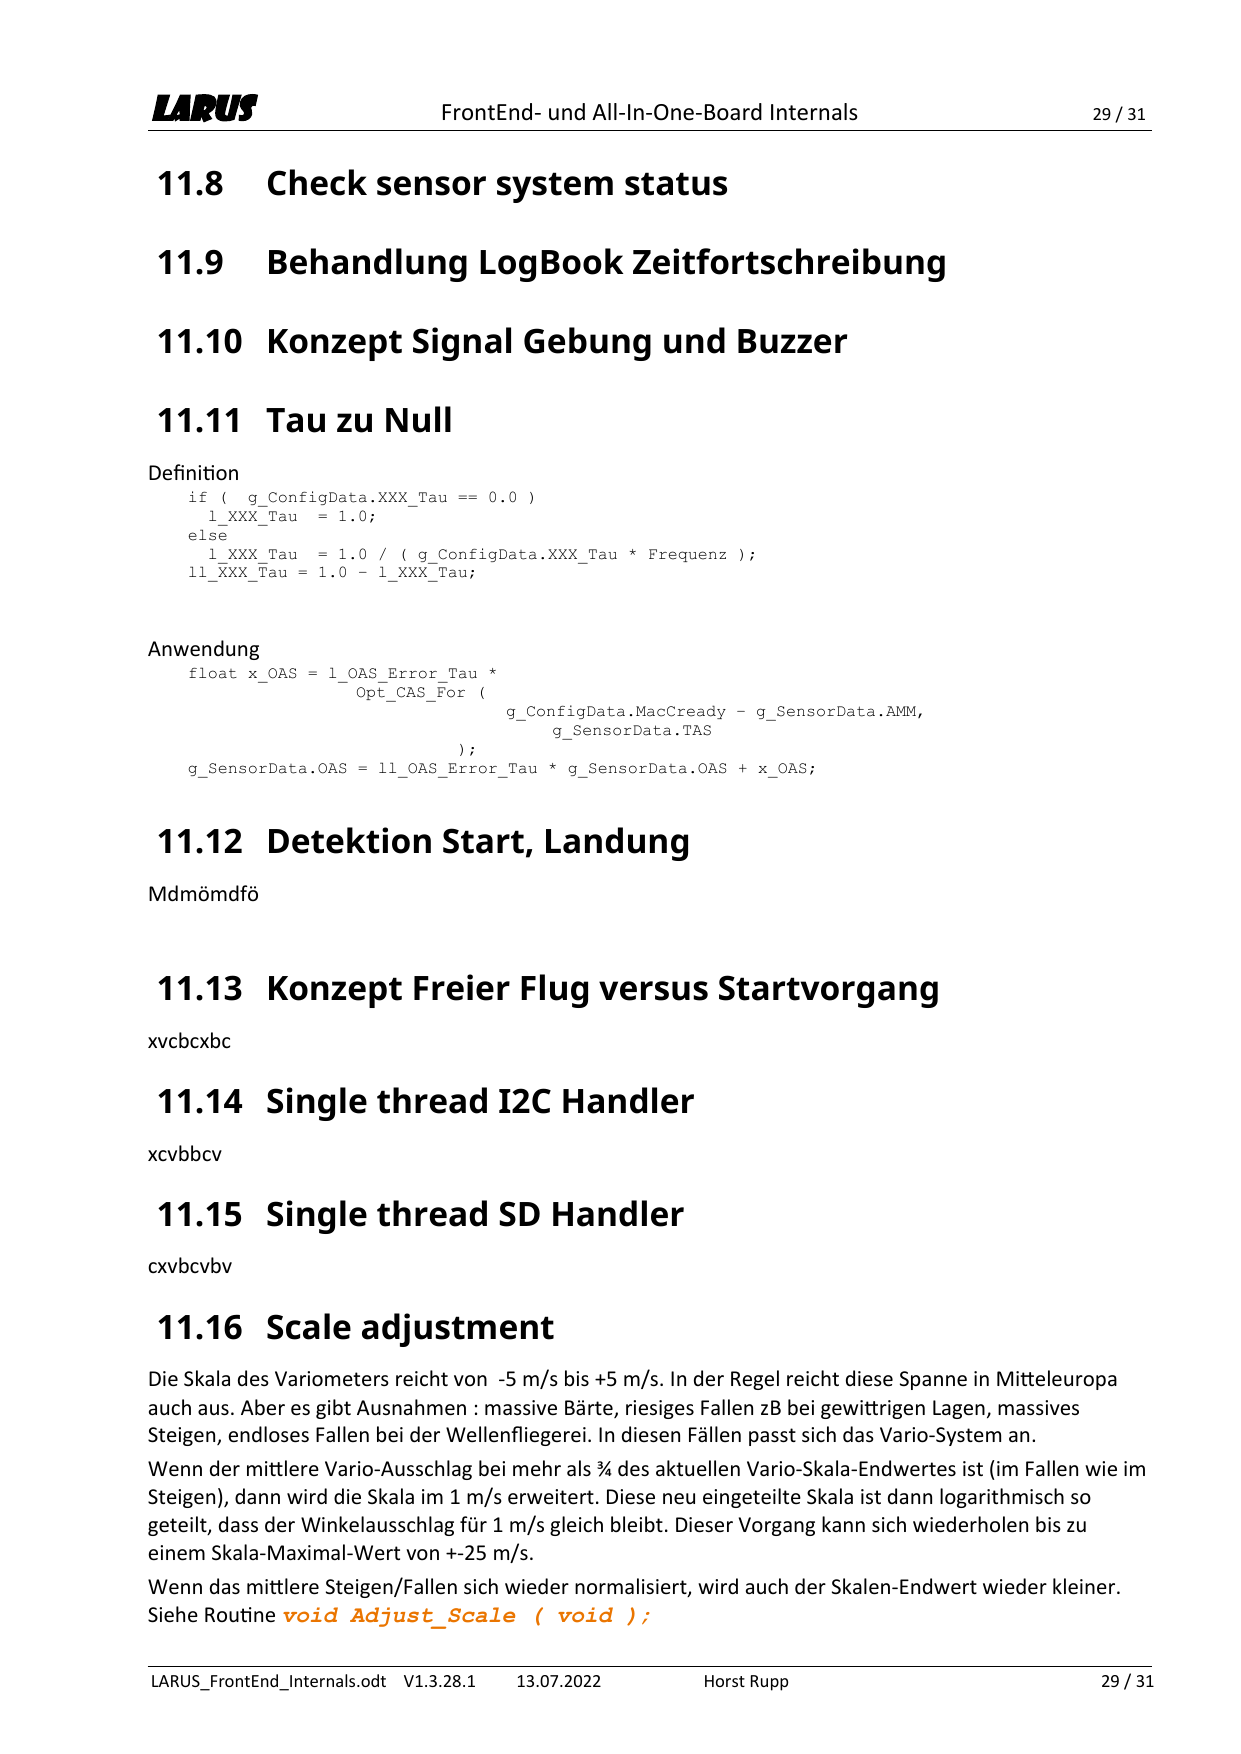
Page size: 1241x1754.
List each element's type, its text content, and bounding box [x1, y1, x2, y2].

subtitle Check sensor system status [148, 148, 1152, 205]
subtitle Konzept Freier Flug versus Startvorgang [148, 953, 1152, 1010]
subtitle Konzept Signal Gebung und Buzzer [148, 306, 1152, 363]
subtitle Behandlung LogBook Zeitfortschreibung [148, 227, 1152, 284]
text Wenn das mittlere Steigen/Fallen sich wieder normalisiert, wird auch der Skalen-Endwert wieder kleiner. Siehe Routine void Adjust_Scale ( void ); [148, 1572, 1152, 1629]
text ll_XXX_Tau = 1.0 – l_XXX_Tau; [148, 564, 1152, 583]
text g_SensorData.TAS [148, 722, 1152, 741]
text g_ConfigData.MacCready – g_SensorData.AMM, [148, 703, 1152, 722]
text l_XXX_Tau = 1.0; [148, 507, 1152, 526]
text else [148, 526, 1152, 545]
text g_SensorData.OAS = ll_OAS_Error_Tau * g_SensorData.OAS + x_OAS; [148, 759, 1152, 778]
text Mdmömdfö [148, 879, 1152, 907]
text float x_OAS = l_OAS_Error_Tau * [148, 665, 1152, 684]
text Wenn der mittlere Vario-Ausschlag bei mehr als ¾ des aktuellen Vario-Skala-Endwertes ist (im Fallen wie im Steigen), dann wird die Skala im 1 m/s erweitert. Diese neu eingeteilte Skala ist dann logarithmisch so geteilt, dass der Winkelausschlag für 1 m/s gleich bleibt. Dieser Vorgang kann sich wiederholen bis zu einem Skala-Maximal-Wert von +-25 m/s. [148, 1454, 1152, 1567]
text xcvbbcv [148, 1139, 1152, 1167]
text Opt_CAS_For ( [148, 684, 1152, 703]
text l_XXX_Tau = 1.0 / ( g_ConfigData.XXX_Tau * Frequenz ); [148, 545, 1152, 564]
subtitle Detektion Start, Landung [148, 806, 1152, 864]
text Die Skala des Variometers reicht von -5 m/s bis +5 m/s. In der Regel reicht diese Spanne in Mitteleuropa auch aus. Aber es gibt Ausnahmen : massive Bärte, riesiges Fallen zB bei gewittrigen Lagen, massives Steigen, endloses Fallen bei der Wellenfliegerei. In diesen Fällen passt sich das Vario-System an. [148, 1364, 1152, 1449]
text cxvbcvbv [148, 1252, 1152, 1280]
subtitle Single thread I2C Handler [148, 1066, 1152, 1123]
subtitle Scale adjustment [148, 1292, 1152, 1349]
text xvcbcxbc [148, 1026, 1152, 1054]
text Anwendung [148, 634, 1152, 662]
text Definition [148, 458, 1152, 486]
text if ( g_ConfigData.XXX_Tau == 0.0 ) [148, 489, 1152, 507]
subtitle Single thread SD Handler [148, 1179, 1152, 1236]
subtitle Tau zu Null [148, 385, 1152, 442]
text ); [148, 741, 1152, 759]
